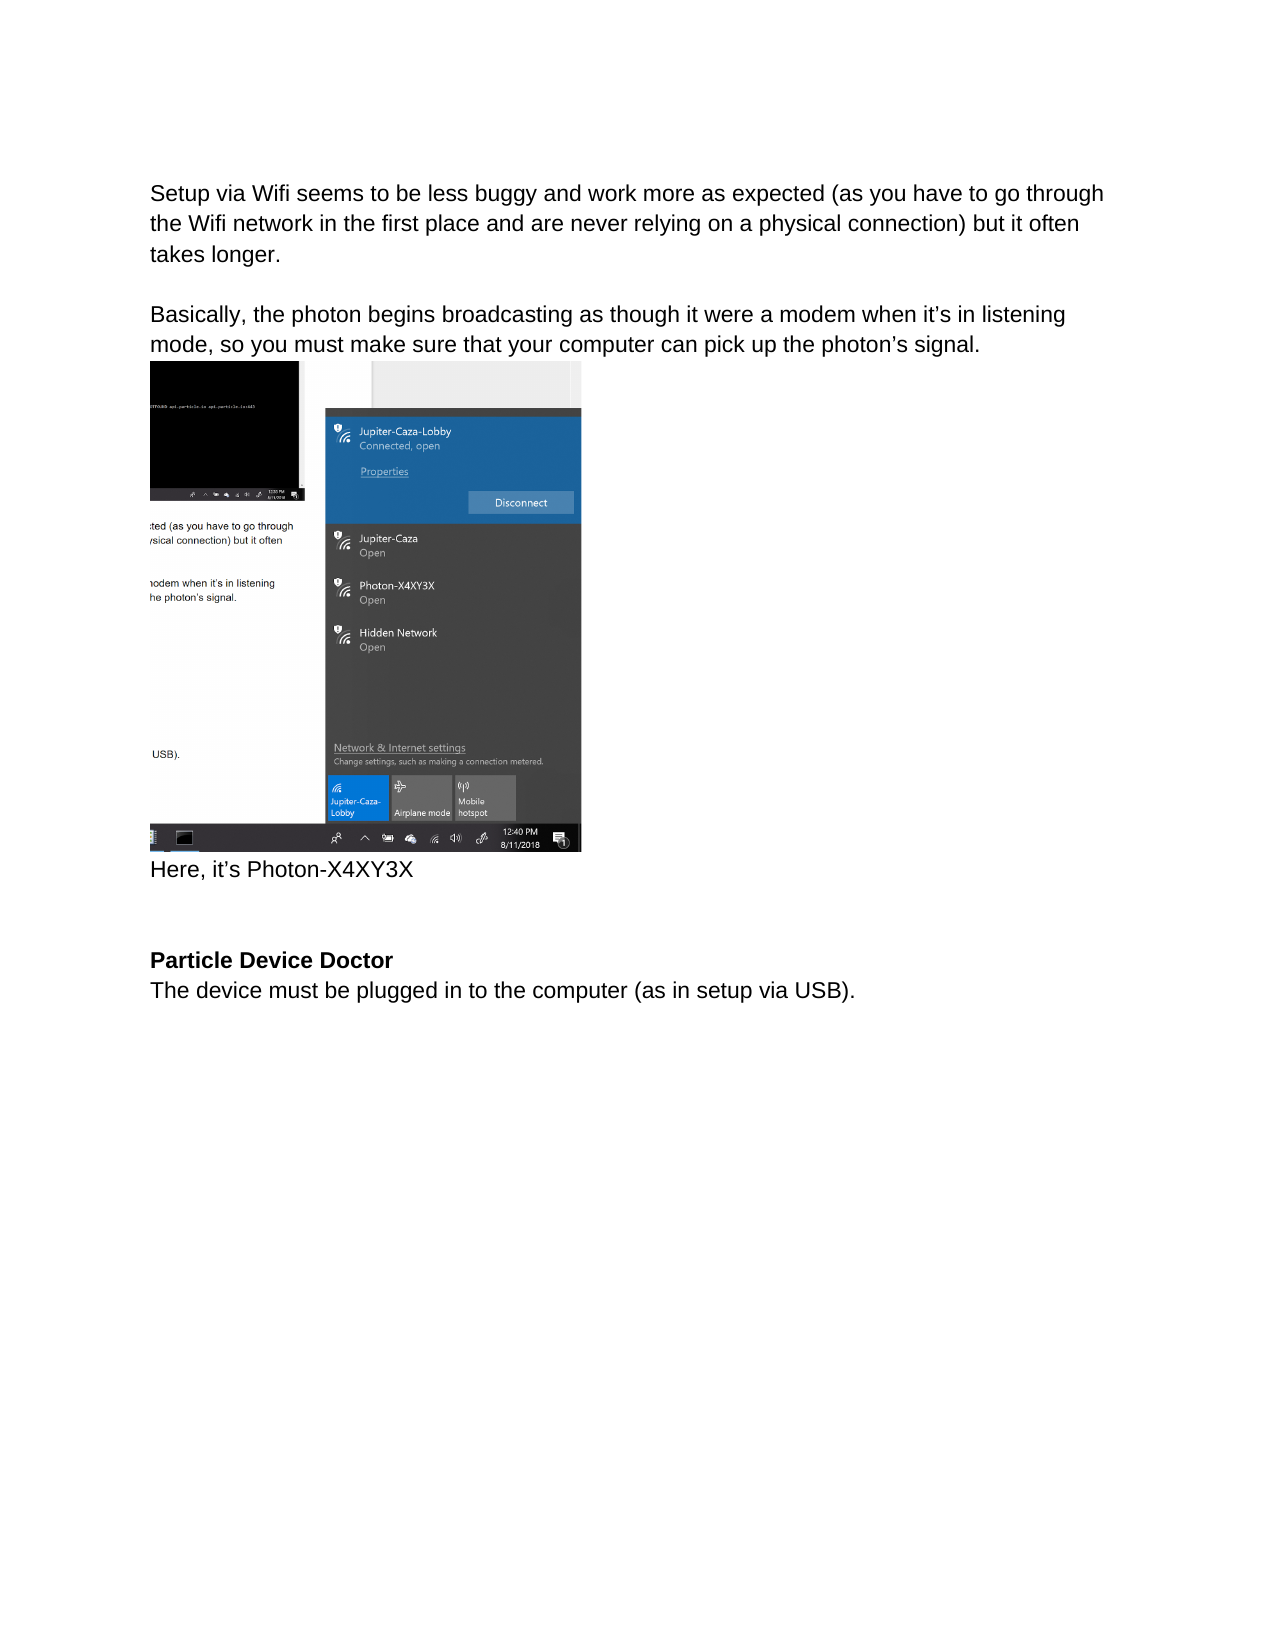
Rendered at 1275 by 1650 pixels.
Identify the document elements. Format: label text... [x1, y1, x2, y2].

text Setup via Wifi seems to be less buggy and work more as expected (as you have to go through the Wifi network in the first place and are never relying on a physical connection) but it often takes longer. [150, 180, 1125, 267]
text Basically, the photon begins broadcasting as though it were a modem when it’s in listening mode, so you must make sure that your computer can pick up the photon’s signal. [150, 301, 1125, 358]
text Here, it’s Photon-X4XY3X [150, 856, 1125, 882]
text The device must be plugged in to the computer (as in setup via USB). [150, 977, 1125, 1003]
text Particle Device Doctor [150, 947, 1125, 973]
